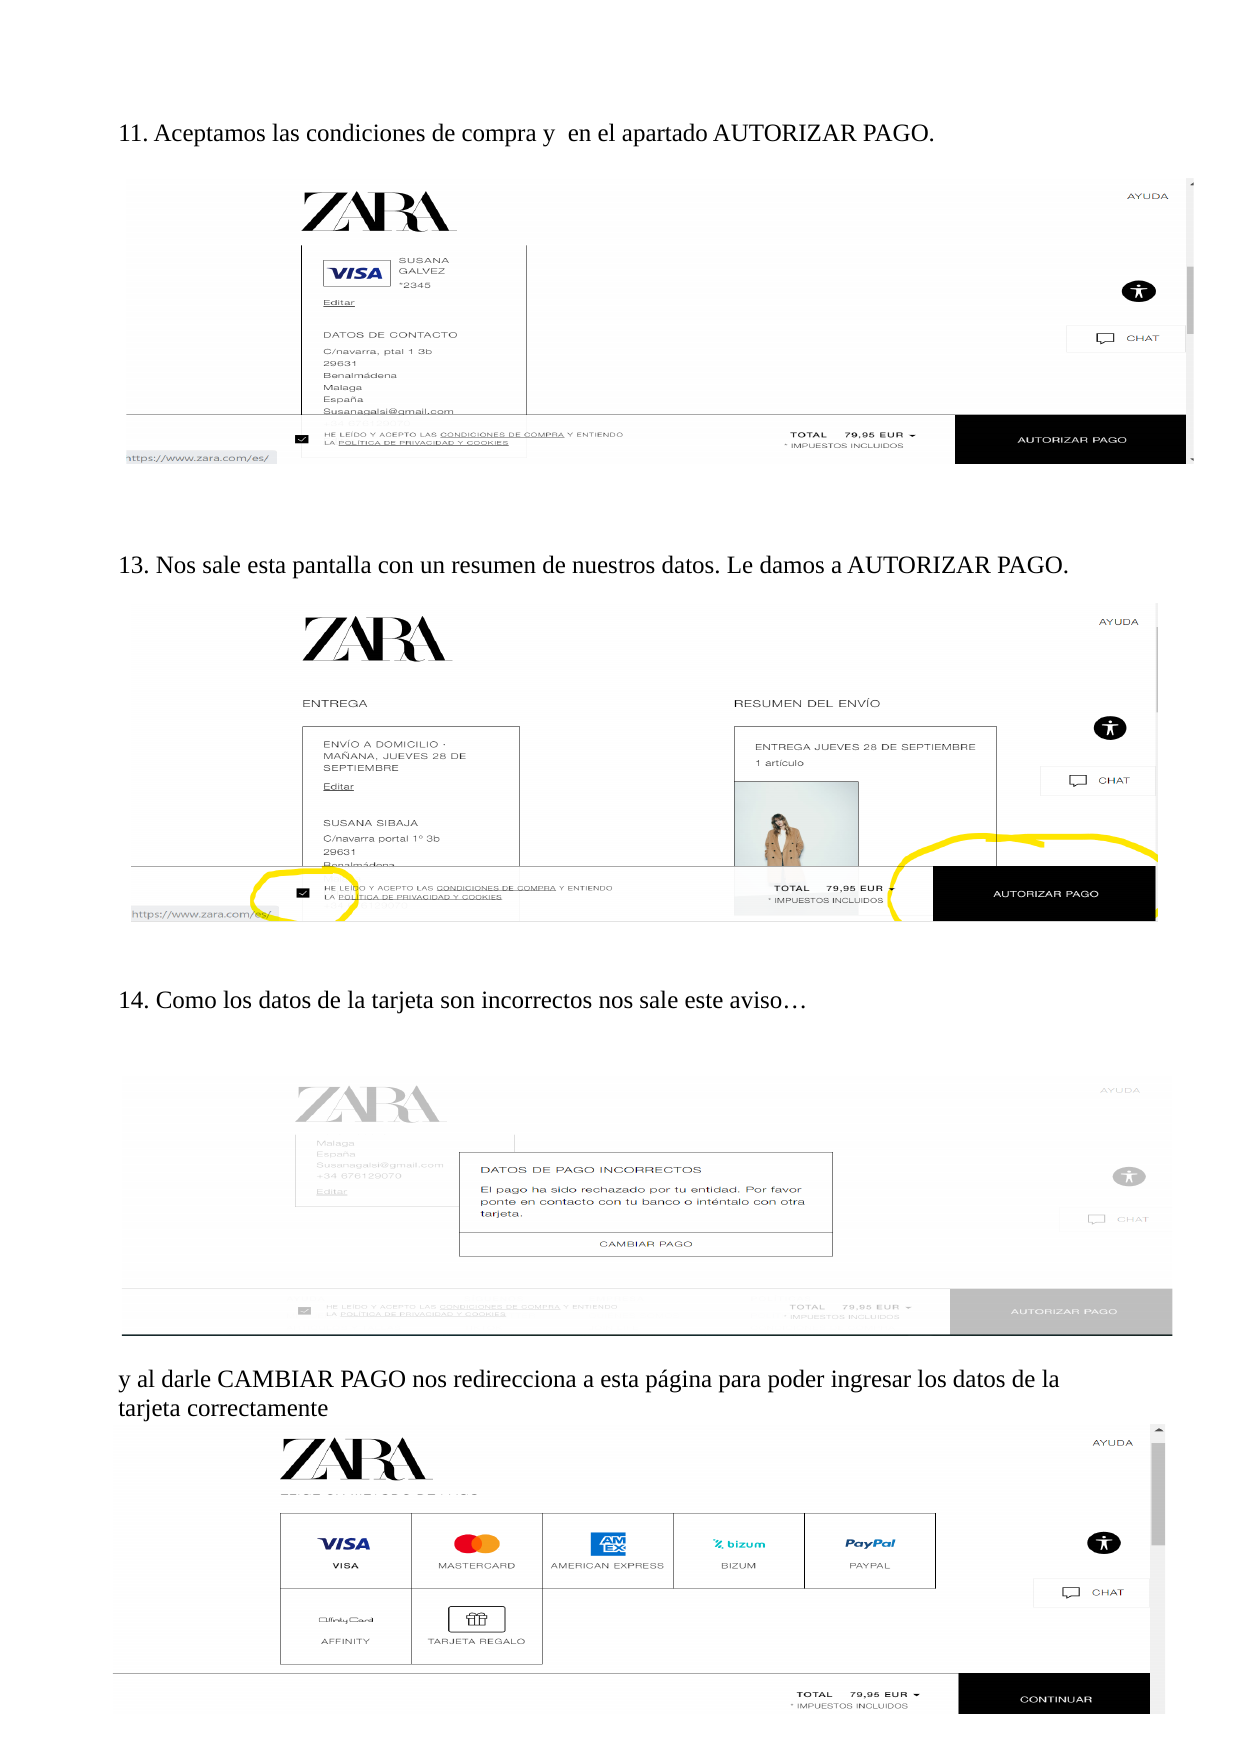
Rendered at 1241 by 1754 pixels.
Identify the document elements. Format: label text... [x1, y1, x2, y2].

picture [126, 178, 1194, 464]
text y al darle CAMBIAR PAGO nos redirecciona a esta página para poder ingresar los datos de la tarjeta correctamente [118, 1364, 1122, 1421]
picture [131, 603, 1176, 957]
picture [121, 1076, 1173, 1336]
text 11. Aceptamos las condiciones de compra y en el apartado AUTORIZAR PAGO. [118, 118, 1122, 147]
picture [112, 1424, 1166, 1714]
text 14. Como los datos de la tarjeta son incorrectos nos sale este aviso… [118, 986, 1122, 1014]
text 13. Nos sale esta pantalla con un resumen de nuestros datos. Le damos a AUTORIZAR PAGO. [118, 550, 1122, 578]
